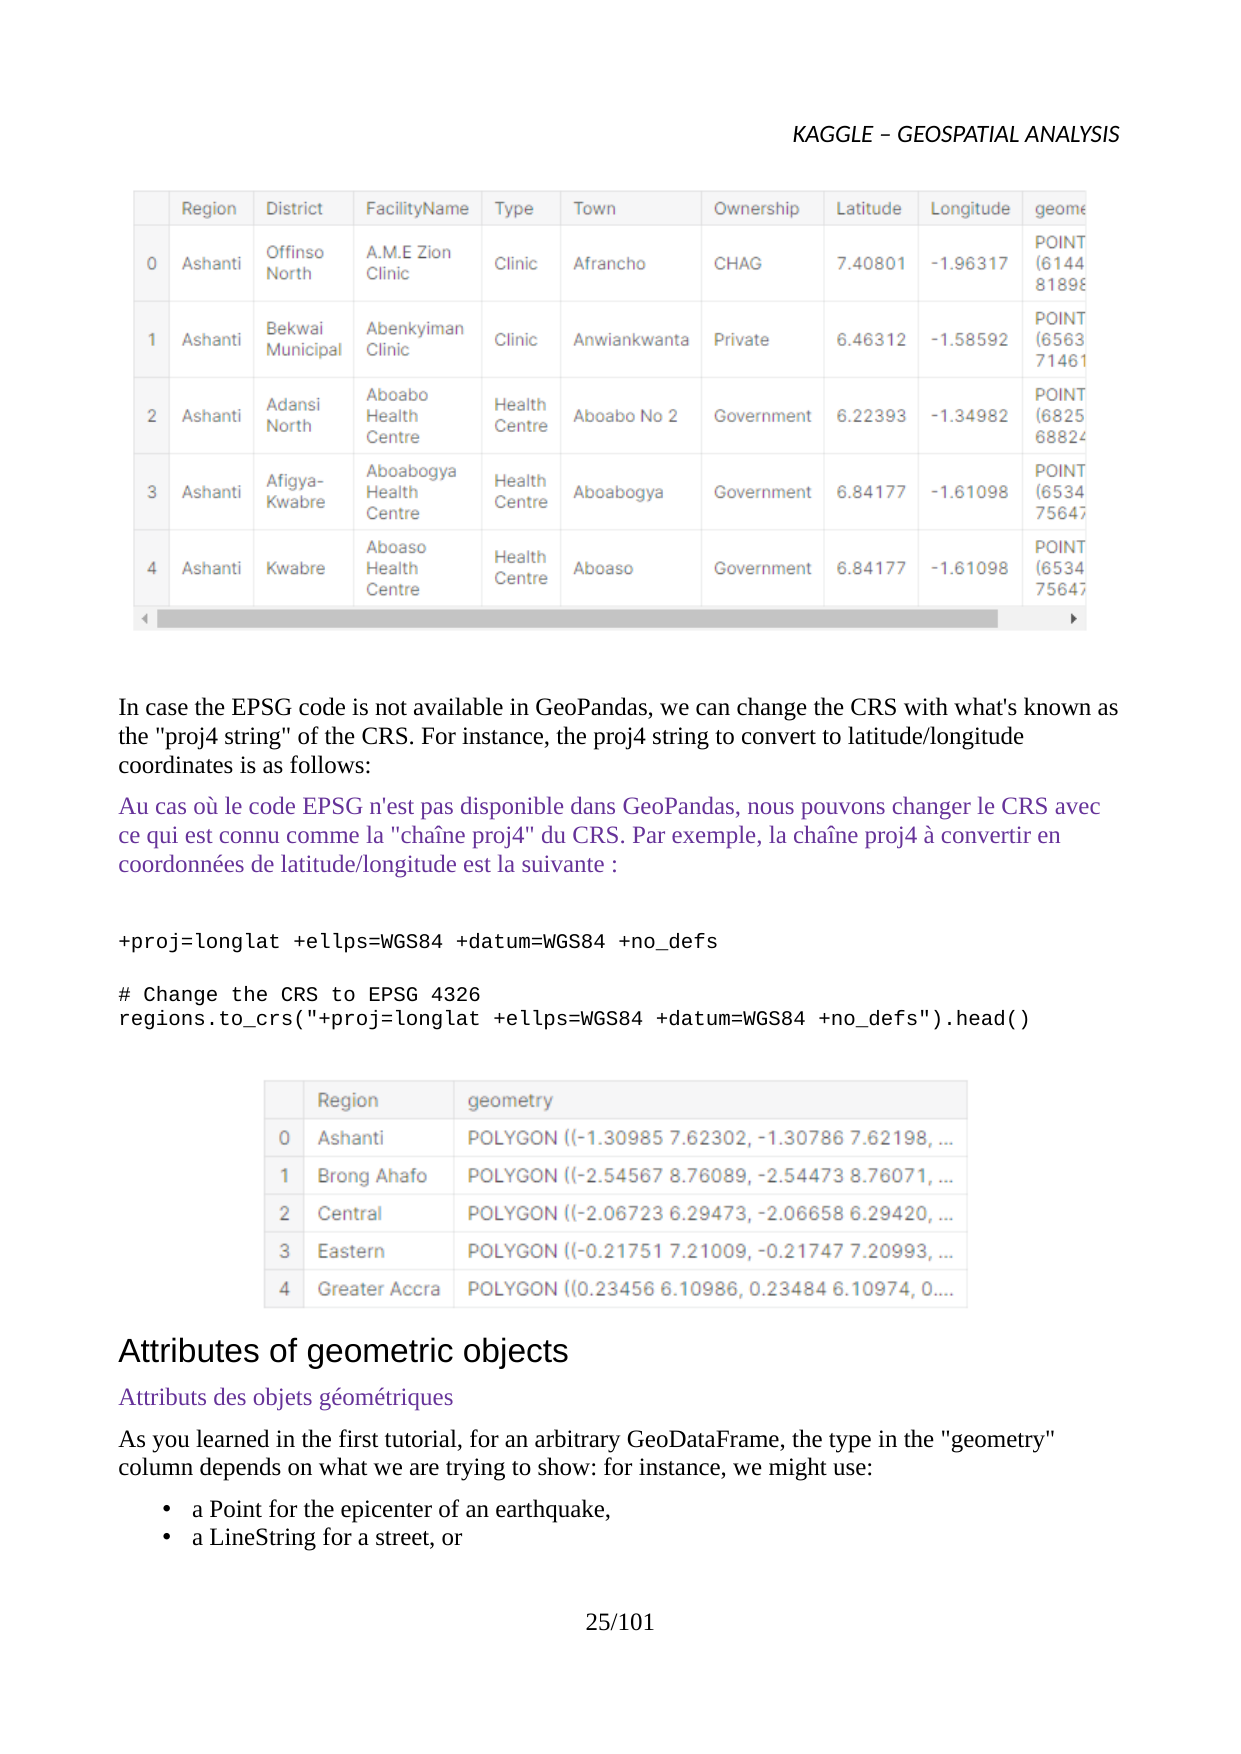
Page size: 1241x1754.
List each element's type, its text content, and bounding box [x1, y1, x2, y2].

picture [118, 178, 1122, 652]
text regions.to_crs("+proj=longlat +ellps=WGS84 +datum=WGS84 +no_defs").head() [118, 1008, 1122, 1032]
text Au cas où le code EPSG n'est pas disponible dans GeoPandas, nous pouvons changer le CRS avec ce qui est connu comme la "chaîne proj4" du CRS. Par exemple, la chaîne proj4 à convertir en coordonnées de latitude/longitude est la suivante : [118, 791, 1122, 877]
subtitle Attributes of geometric objects [118, 1086, 1122, 1370]
text As you learned in the first tutorial, for an arbitrary GeoDataFrame, the type in the "geometry" column depends on what we are trying to show: for instance, we might use: [118, 1424, 1122, 1481]
text # Change the CRS to EPSG 4326 [118, 984, 1122, 1008]
list a Point for the epicenter of an earthquake, [162, 1494, 1122, 1522]
picture [250, 1061, 990, 1332]
list a LineString for a street, or [162, 1522, 1122, 1551]
text +proj=longlat +ellps=WGS84 +datum=WGS84 +no_defs [118, 931, 1122, 955]
text Attributs des objets géométriques [118, 1382, 1122, 1411]
text In case the EPSG code is not available in GeoPandas, we can change the CRS with what's known as the "proj4 string" of the CRS. For instance, the proj4 string to convert to latitude/longitude coordinates is as follows: [118, 692, 1122, 779]
